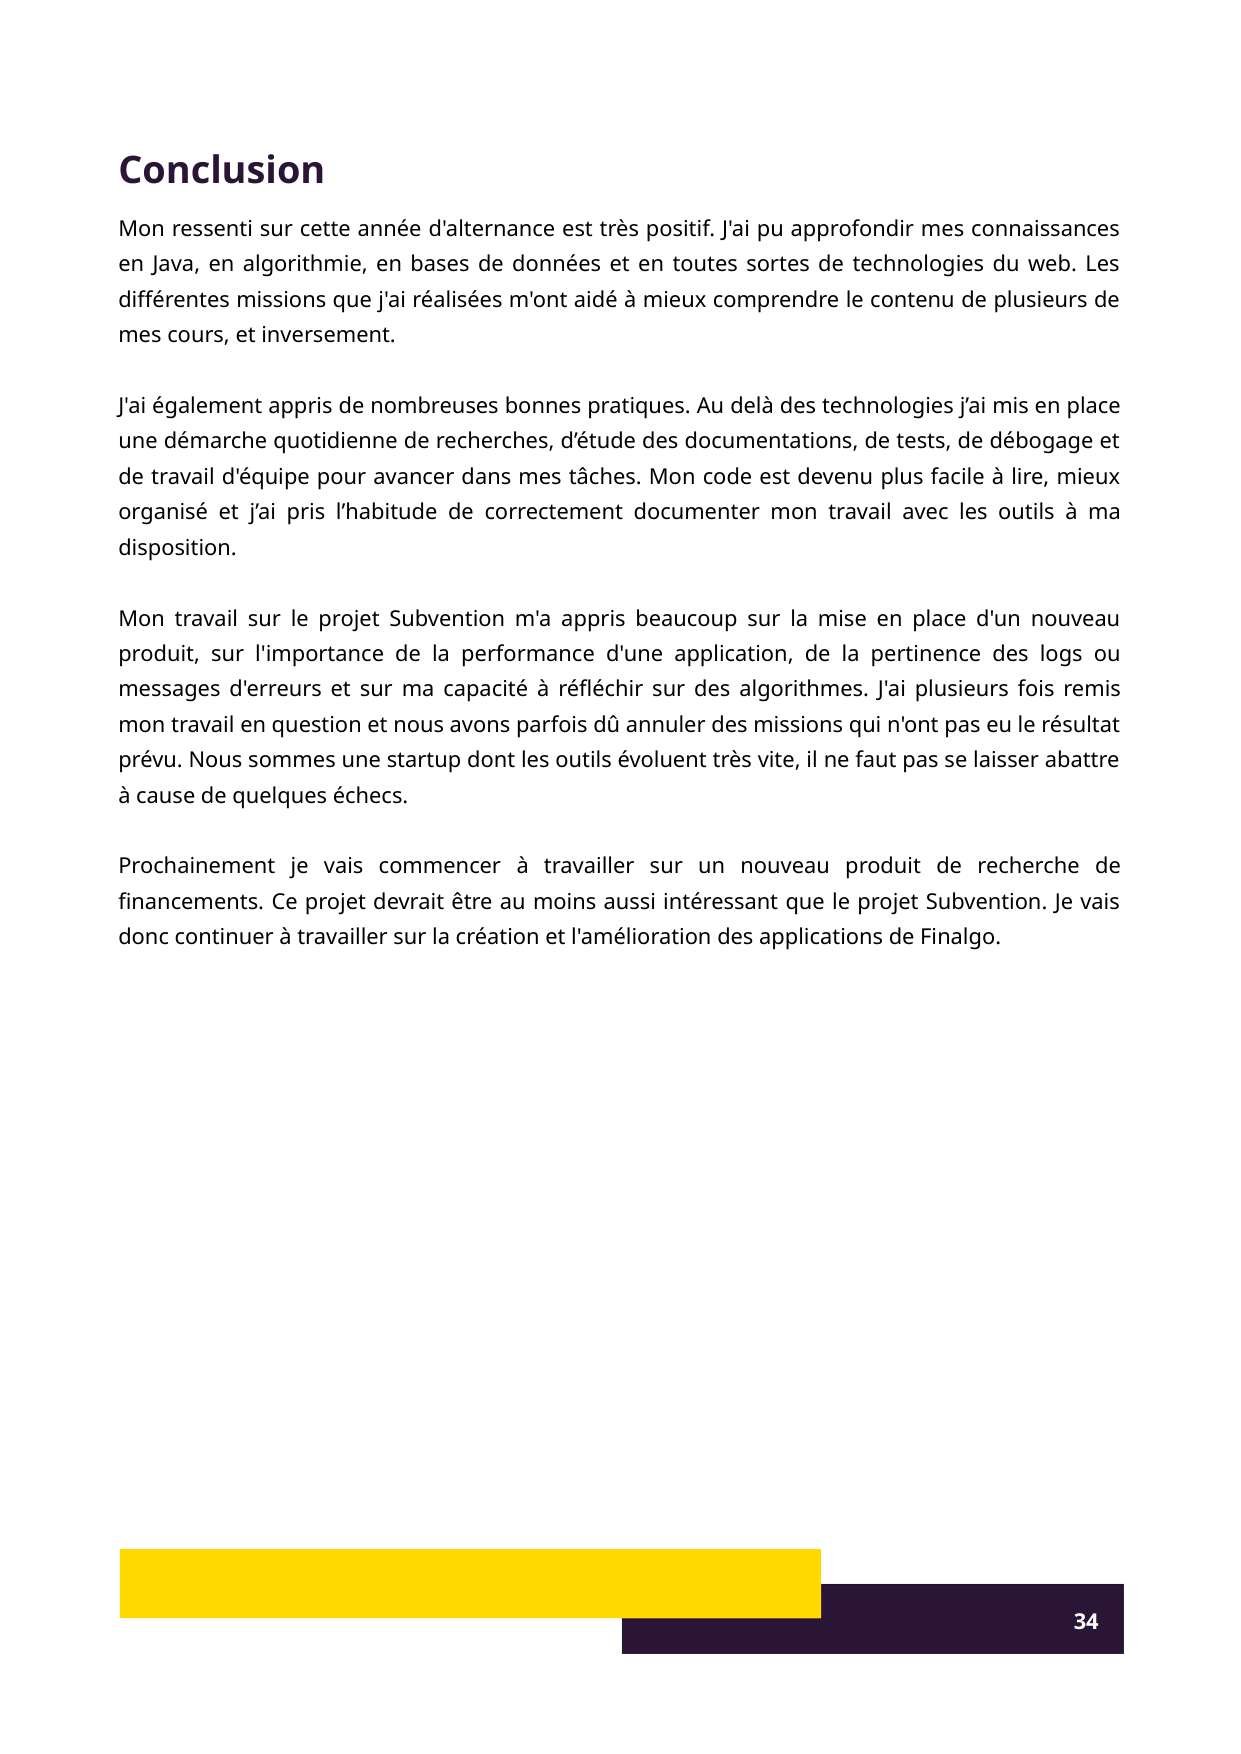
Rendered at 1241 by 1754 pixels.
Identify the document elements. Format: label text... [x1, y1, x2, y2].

subtitle Conclusion [118, 143, 1122, 195]
text J'ai également appris de nombreuses bonnes pratiques. Au delà des technologies j’ai mis en place une démarche quotidienne de recherches, d’étude des documentations, de tests, de débogage et de travail d'équipe pour avancer dans mes tâches. Mon code est devenu plus facile à lire, mieux organisé et j’ai pris l’habitude de correctement documenter mon travail avec les outils à ma disposition. [118, 384, 1122, 561]
text Prochainement je vais commencer à travailler sur un nouveau produit de recherche de financements. Ce projet devrait être au moins aussi intéressant que le projet Subvention. Je vais donc continuer à travailler sur la création et l'amélioration des applications de Finalgo. [118, 845, 1122, 951]
text Mon travail sur le projet Subvention m'a appris beaucoup sur la mise en place d'un nouveau produit, sur l'importance de la performance d'une application, de la pertinence des logs ou messages d'erreurs et sur ma capacité à réfléchir sur des algorithmes. J'ai plusieurs fois remis mon travail en question et nous avons parfois dû annuler des missions qui n'ont pas eu le résultat prévu. Nous sommes une startup dont les outils évoluent très vite, il ne faut pas se laisser abattre à cause de quelques échecs. [118, 597, 1122, 809]
picture [119, 1549, 1124, 1654]
text Mon ressenti sur cette année d'alternance est très positif. J'ai pu approfondir mes connaissances en Java, en algorithmie, en bases de données et en toutes sortes de technologies du web. Les différentes missions que j'ai réalisées m'ont aidé à mieux comprendre le contenu de plusieurs de mes cours, et inversement. [118, 207, 1122, 349]
